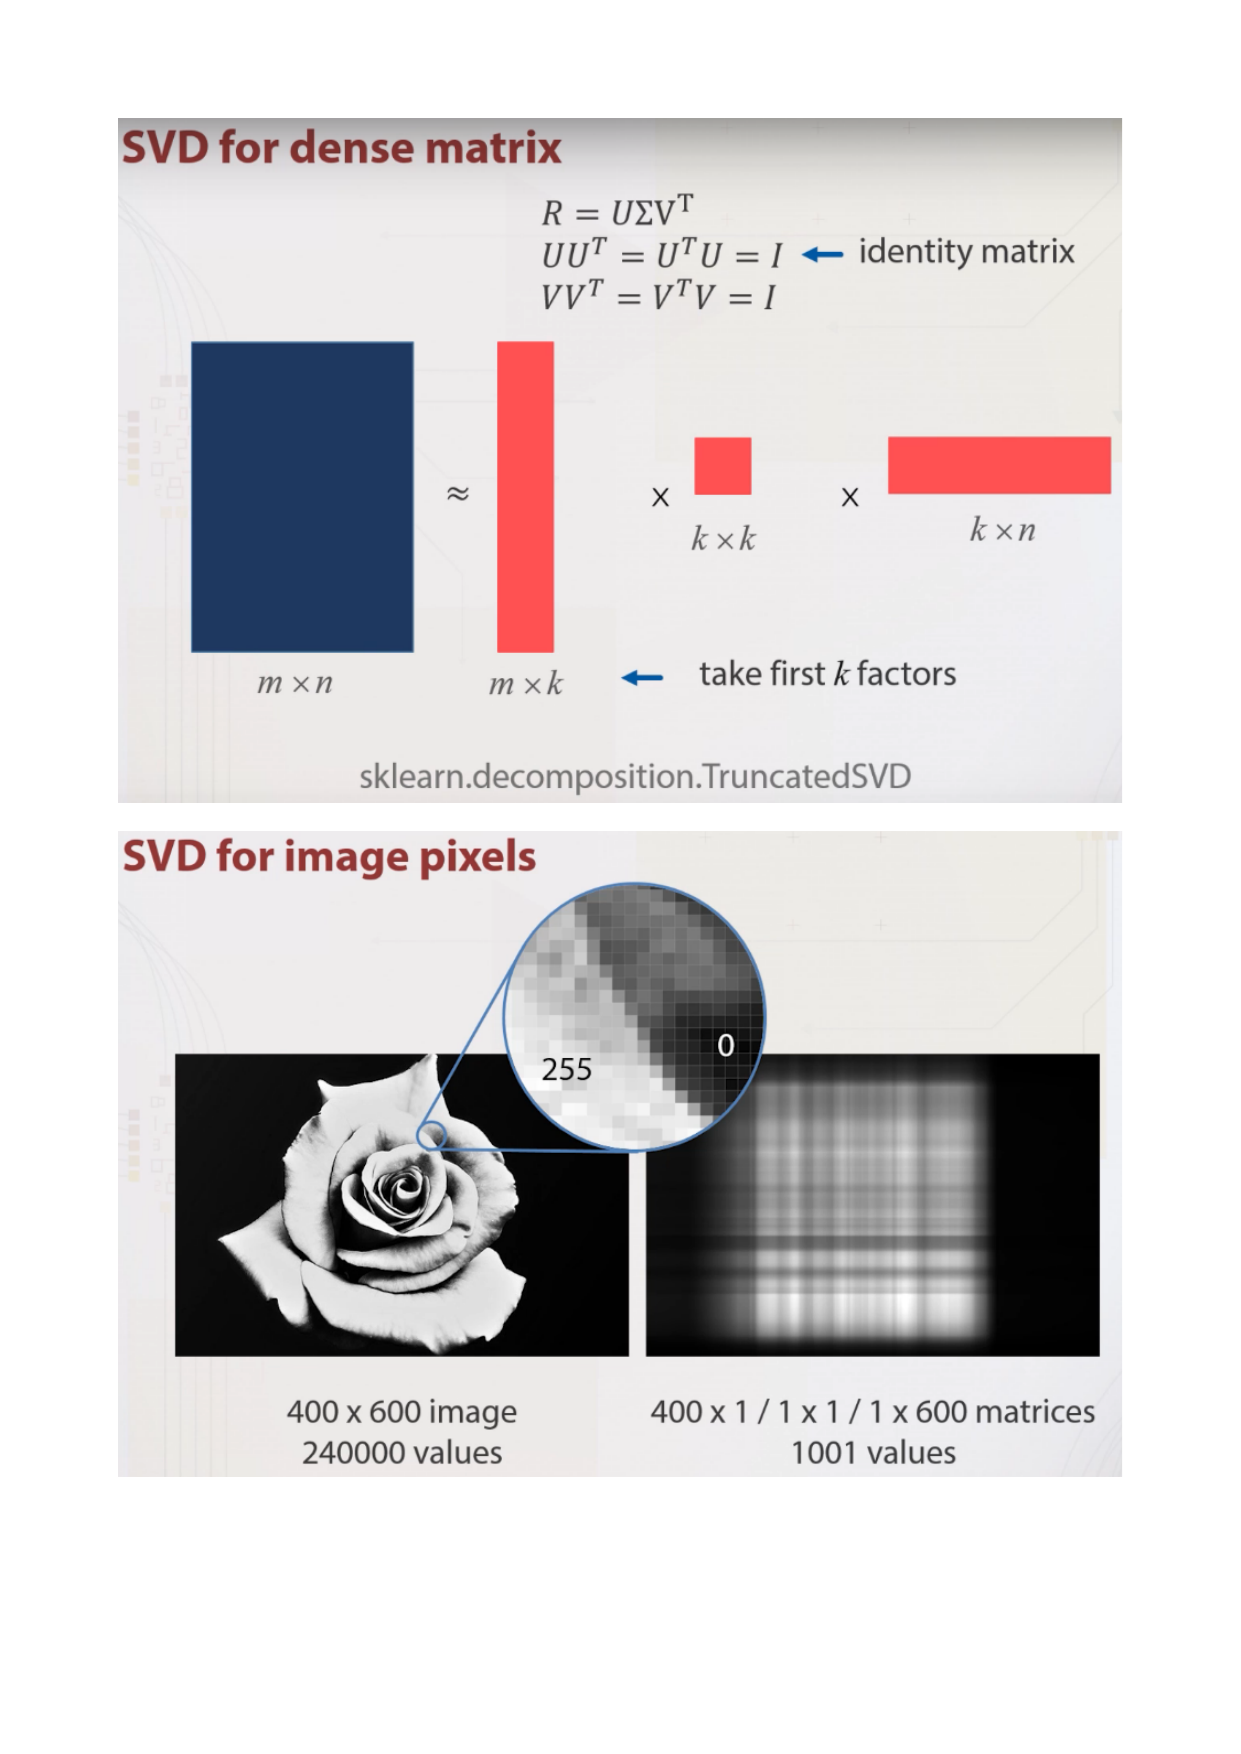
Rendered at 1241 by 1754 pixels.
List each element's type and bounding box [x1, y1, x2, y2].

picture [118, 831, 1123, 1477]
picture [118, 118, 1123, 803]
